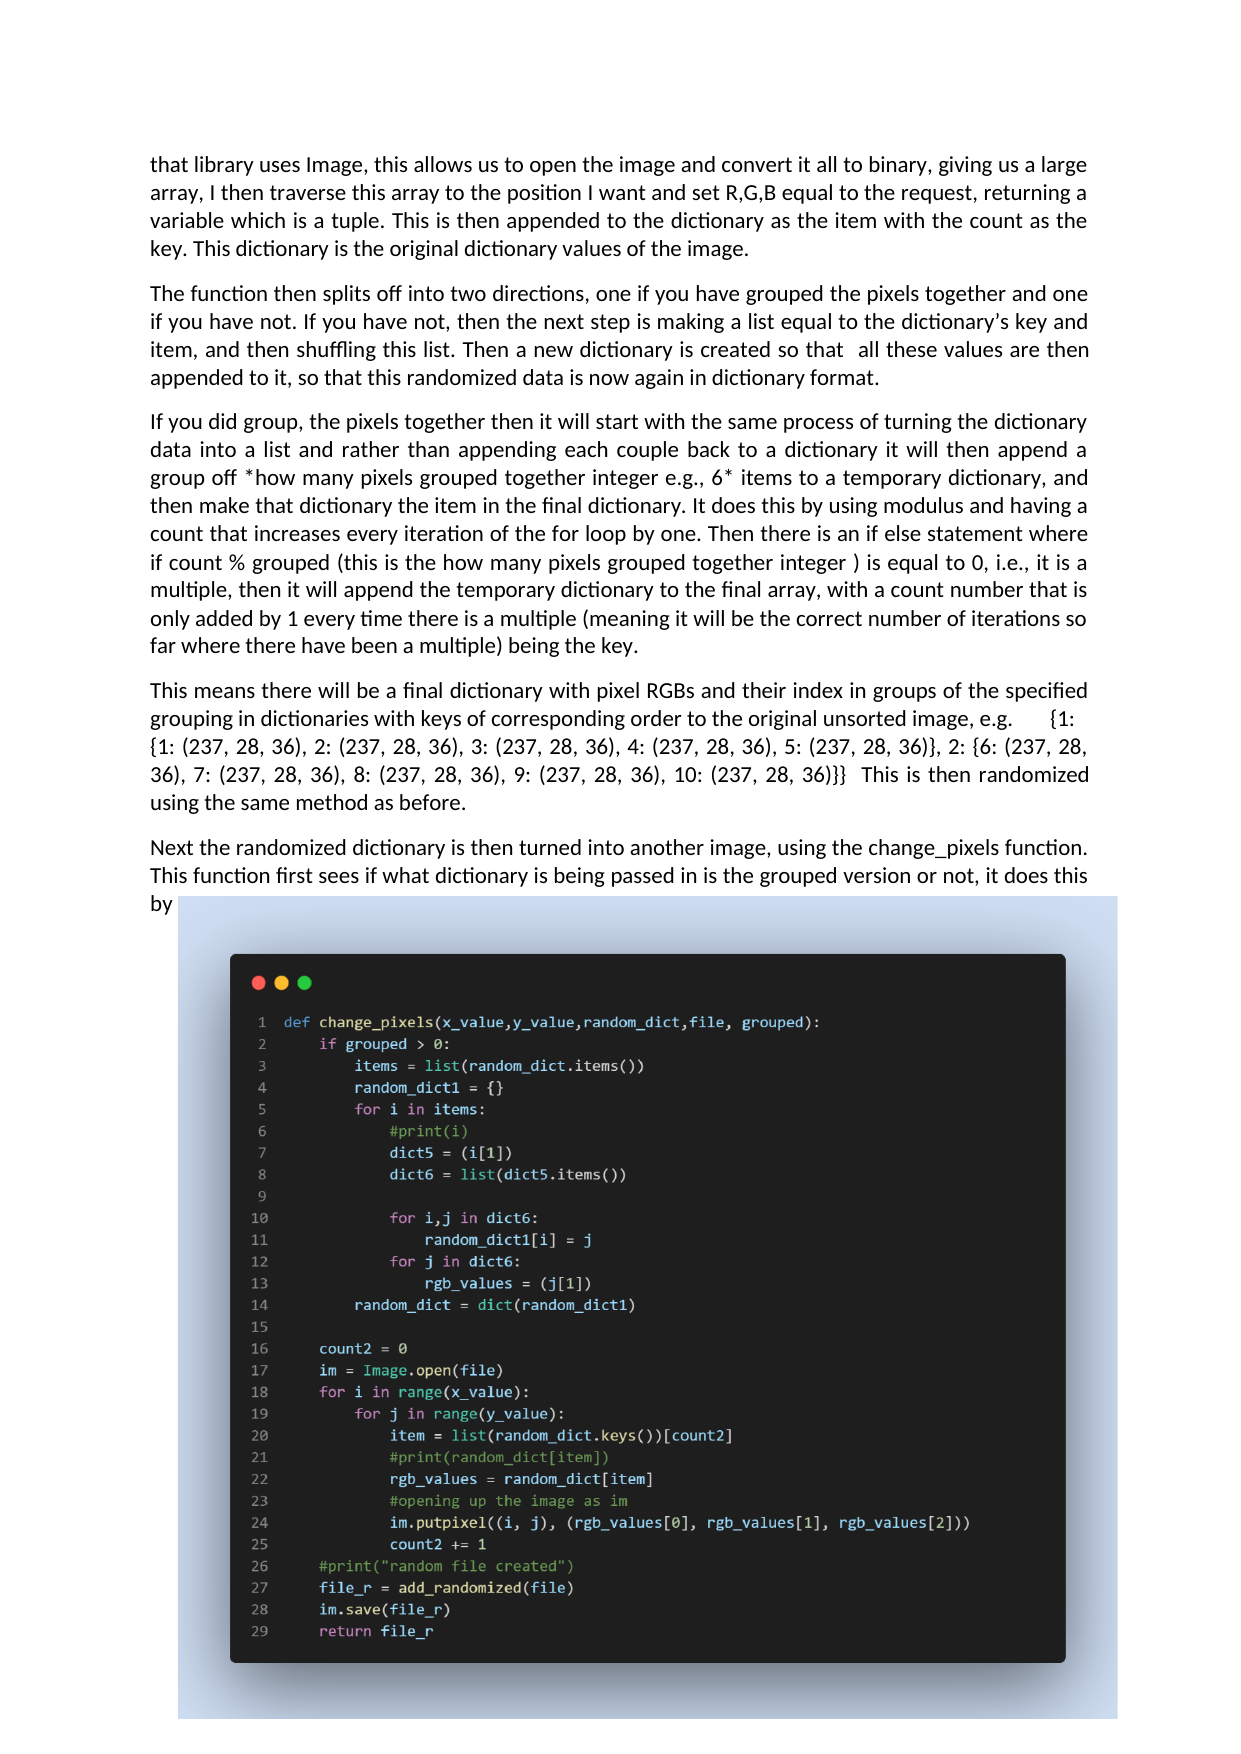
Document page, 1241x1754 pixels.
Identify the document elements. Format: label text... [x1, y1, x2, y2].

text that library uses Image, this allows us to open the image and convert it all to binary, giving us a large array, I then traverse this array to the position I want and set R,G,B equal to the request, returning a variable which is a tuple. This is then appended to the dictionary as the item with the count as the key. This dictionary is the original dictionary values of the image. [150, 150, 1090, 262]
text This means there will be a final dictionary with pixel RGBs and their index in groups of the specified grouping in dictionaries with keys of corresponding order to the original unsorted image, e.g. {1: {1: (237, 28, 36), 2: (237, 28, 36), 3: (237, 28, 36), 4: (237, 28, 36), 5: (237, 28, 36)}, 2: {6: (237, 28, 36), 7: (237, 28, 36), 8: (237, 28, 36), 9: (237, 28, 36), 10: (237, 28, 36)}} This is then randomized using the same method as before. [150, 676, 1090, 816]
text If you did group, the pixels together then it will start with the same process of turning the dictionary data into a list and rather than appending each couple back to a dictionary it will then append a group off *how many pixels grouped together integer e.g., 6* items to a temporary dictionary, and then make that dictionary the item in the final dictionary. It does this by using modulus and having a count that increases every iteration of the for loop by one. Then there is an if else statement where if count % grouped (this is the how many pixels grouped together integer ) is equal to 0, i.e., it is a multiple, then it will append the temporary dictionary to the final array, with a count number that is only added by 1 every time there is a multiple (meaning it will be the correct number of iterations so far where there have been a multiple) being the key. [150, 407, 1090, 660]
text Next the randomized dictionary is then turned into another image, using the change_pixels function. This function first sees if what dictionary is being passed in is the grouped version or not, it does this by [150, 833, 1090, 917]
text The function then splits off into two directions, one if you have grouped the pixels together and one if you have not. If you have not, then the next step is making a list equal to the dictionary’s key and item, and then shuffling this list. Then a new dictionary is created so that all these values are then appended to it, so that this randomized data is now again in dictionary format. [150, 279, 1090, 391]
